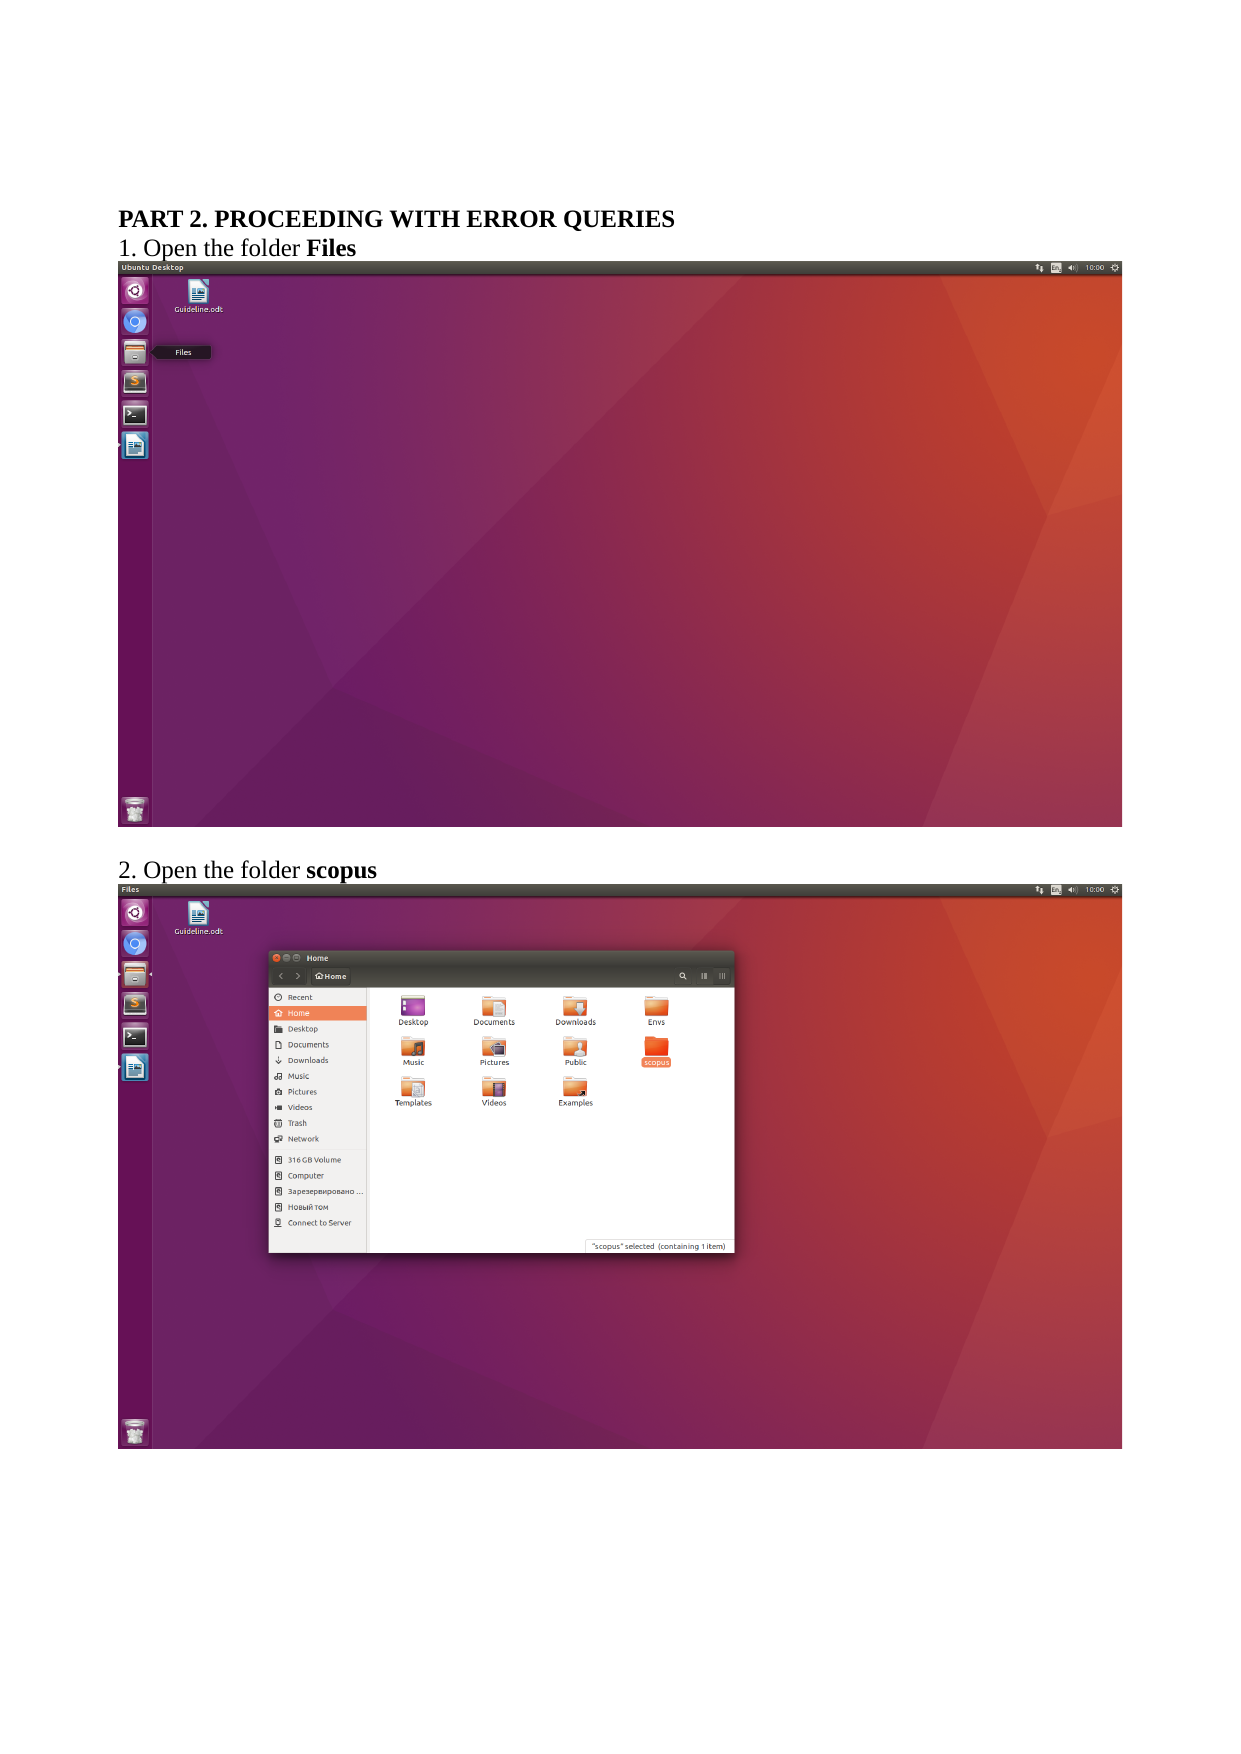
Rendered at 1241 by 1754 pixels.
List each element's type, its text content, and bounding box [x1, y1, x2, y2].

text PART 2. PROCEEDING WITH ERROR QUERIES [118, 204, 1122, 233]
picture [118, 884, 1123, 1449]
picture [118, 261, 1123, 827]
text 1. Open the folder Files [118, 233, 1122, 261]
text 2. Open the folder scopus [118, 855, 1122, 884]
